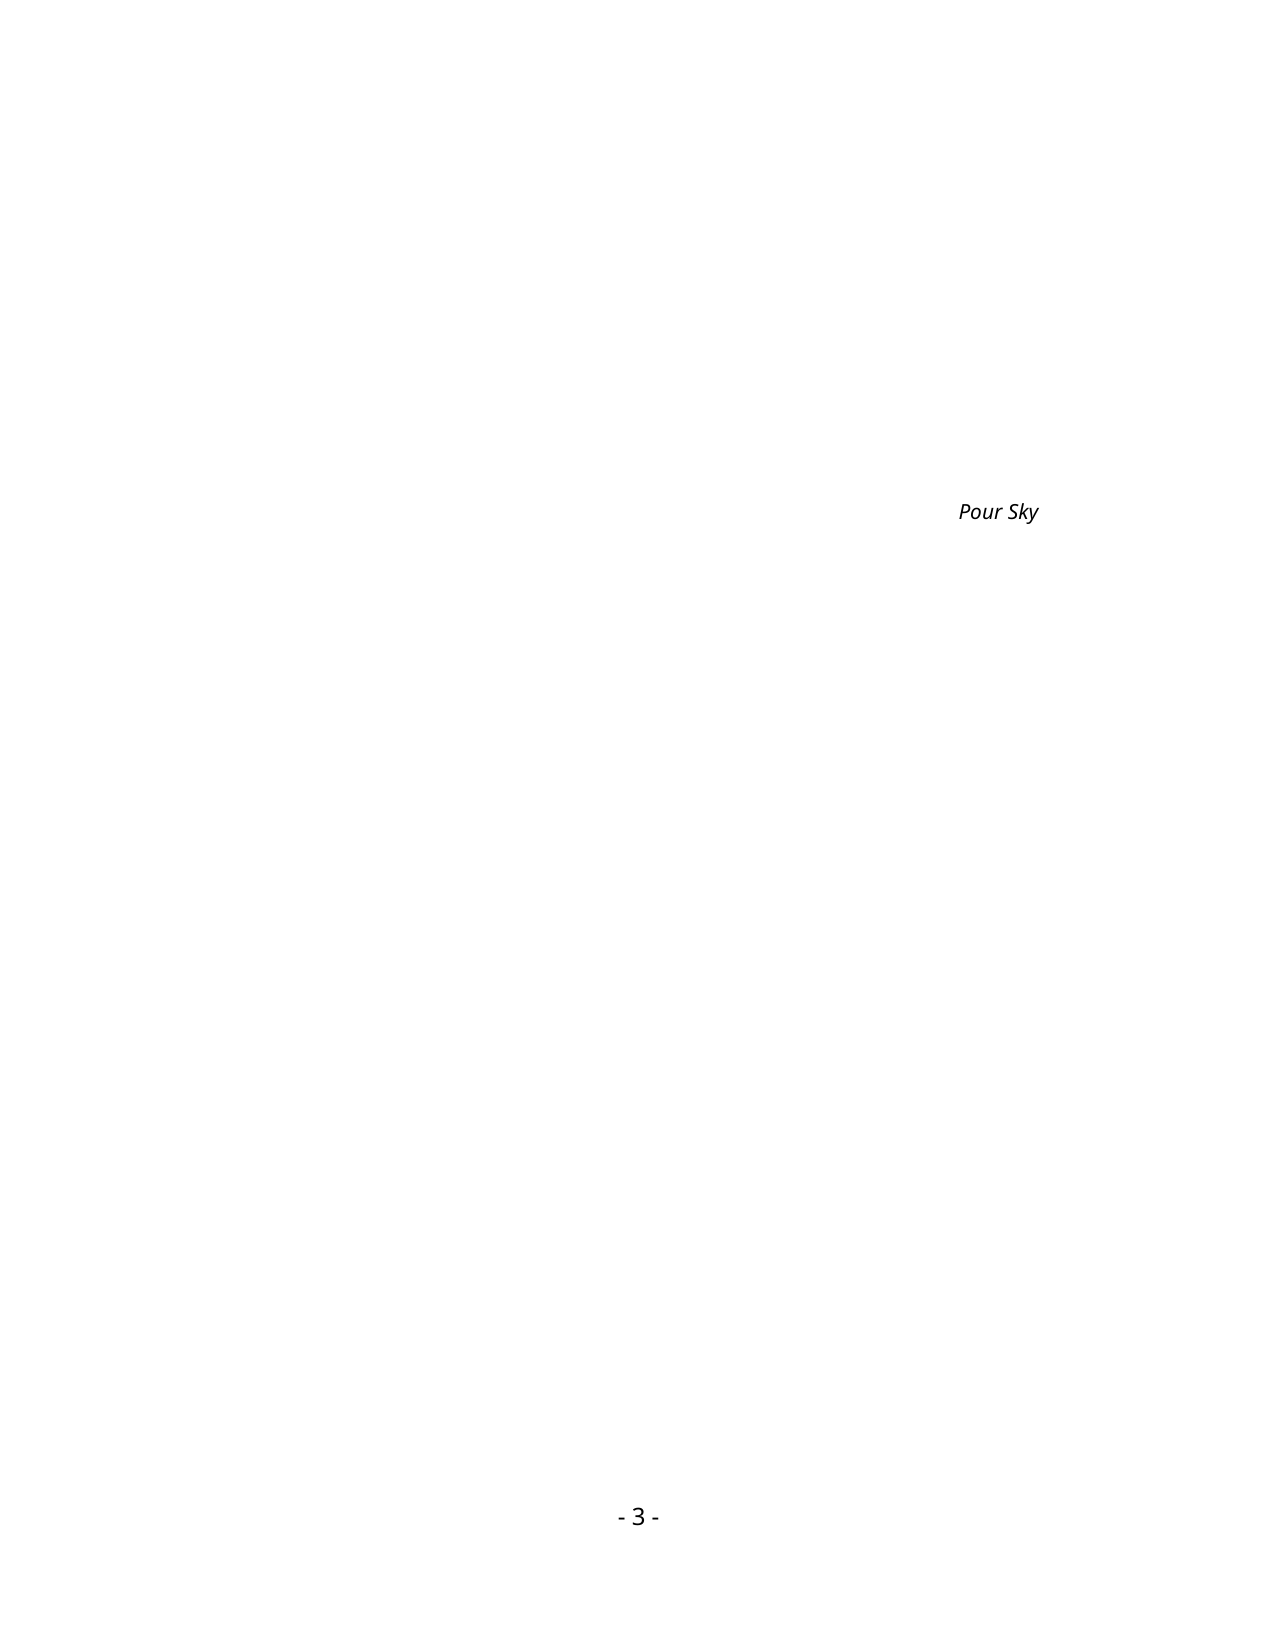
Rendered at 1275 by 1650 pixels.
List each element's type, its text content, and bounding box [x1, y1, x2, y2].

text - 3 - [150, 1500, 1127, 1532]
text Pour Sky [958, 497, 1125, 525]
